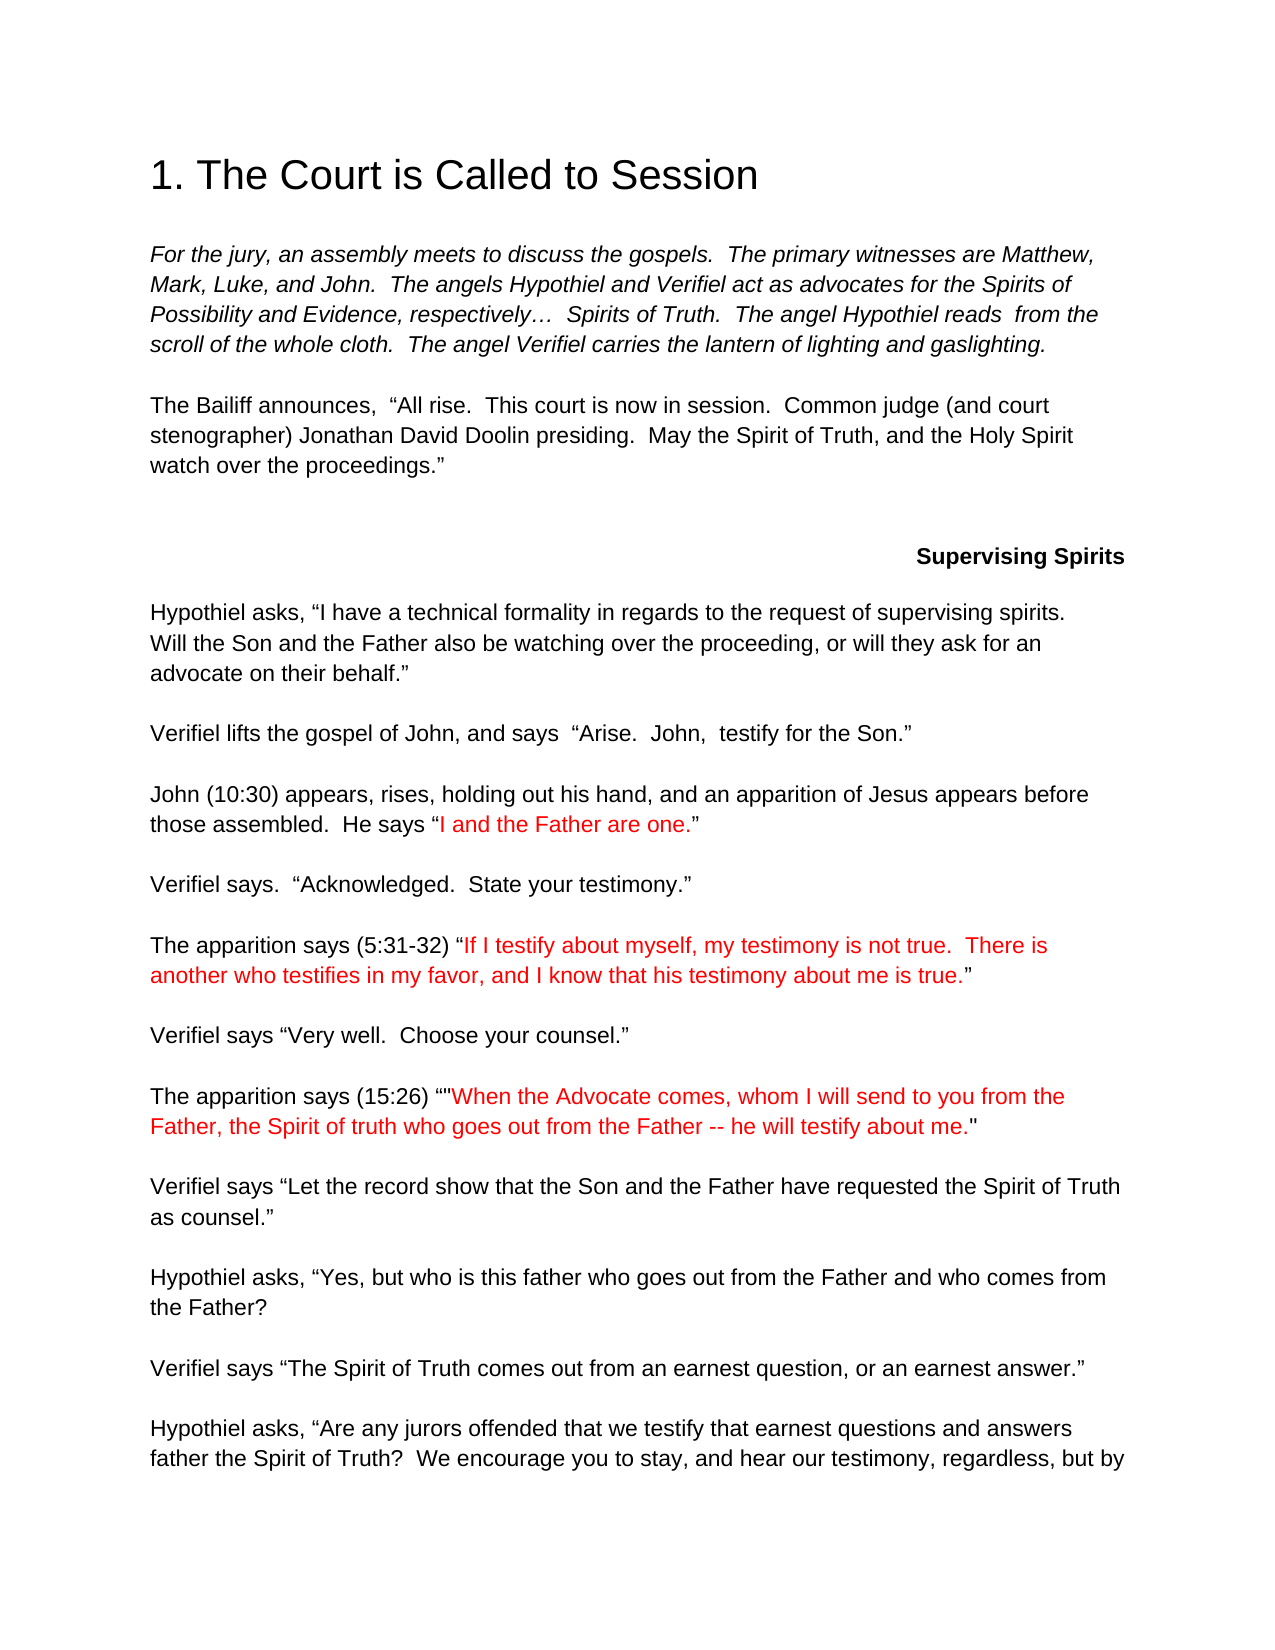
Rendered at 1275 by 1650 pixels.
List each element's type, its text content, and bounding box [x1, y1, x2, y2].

text Hypothiel asks, “I have a technical formality in regards to the request of supervising spirits. [150, 599, 1125, 626]
subtitle Supervising Spirits [150, 543, 1125, 569]
text The apparition says (5:31-32) “If I testify about myself, my testimony is not true. There is another who testifies in my favor, and I know that his testimony about me is true.” [150, 932, 1125, 988]
text Hypothiel asks, “Yes, but who is this father who goes out from the Father and who comes from the Father? [150, 1264, 1125, 1320]
text Verifiel says “The Spirit of Truth comes out from an earnest question, or an earnest answer.” [150, 1354, 1125, 1381]
text Verifiel says “Let the record show that the Son and the Father have requested the Spirit of Truth as counsel.” [150, 1173, 1125, 1230]
text Verifiel says. “Acknowledged. State your testimony.” [150, 871, 1125, 897]
text For the jury, an assembly meets to discuss the gospels. The primary witnesses are Matthew, Mark, Luke, and John. The angels Hypothiel and Verifiel act as advocates for the Spirits of Possibility and Evidence, respectively… Spirits of Truth. The angel Hypothiel reads from the scroll of the whole cloth. The angel Verifiel carries the lantern of lighting and gaslighting. [150, 241, 1125, 358]
text Verifiel says “Very well. Choose your counsel.” [150, 1022, 1125, 1048]
text John (10:30) appears, rises, holding out his hand, and an apparition of Jesus appears before those assembled. He says “I and the Father are one.” [150, 781, 1125, 837]
text Hypothiel asks, “Are any jurors offended that we testify that earnest questions and answers father the Spirit of Truth? We encourage you to stay, and hear our testimony, regardless, but by [150, 1415, 1125, 1471]
text The apparition says (15:26) “"When the Advocate comes, whom I will send to you from the Father, the Spirit of truth who goes out from the Father -- he will testify about me." [150, 1083, 1125, 1139]
text Verifiel lifts the gospel of John, and says “Arise. John, testify for the Son.” [150, 720, 1125, 746]
text Will the Son and the Father also be watching over the proceeding, or will they ask for an advocate on their behalf.” [150, 629, 1125, 686]
text The Bailiff announces, “All rise. This court is now in session. Common judge (and court stenographer) Jonathan David Doolin presiding. May the Spirit of Truth, and the Holy Spirit watch over the proceedings.” [150, 392, 1125, 478]
subtitle 1. The Court is Called to Session [150, 150, 1125, 198]
